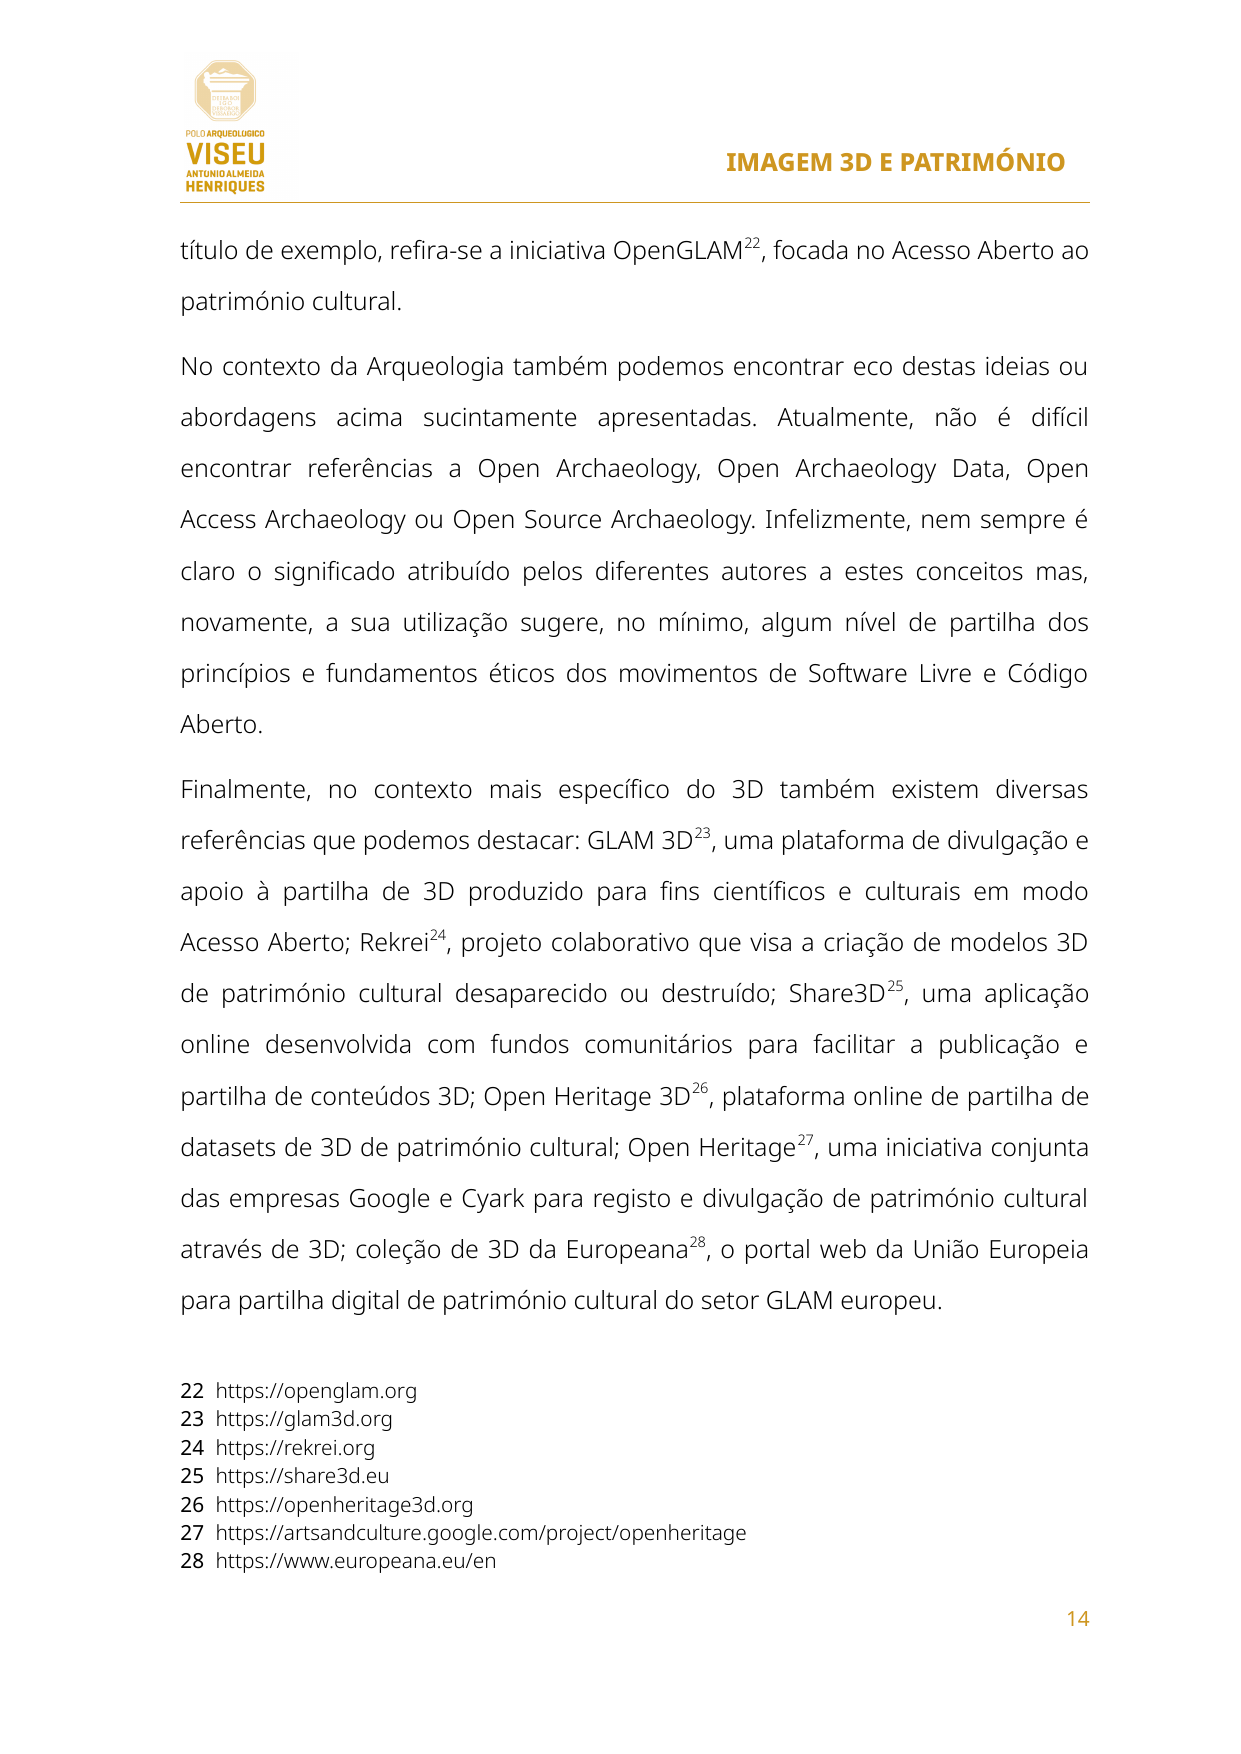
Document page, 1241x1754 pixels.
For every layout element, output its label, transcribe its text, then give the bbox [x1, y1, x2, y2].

text https://www.europeana.eu/en [180, 1547, 1090, 1575]
text https://openglam.org [180, 1376, 1090, 1404]
text No contexto da Arqueologia também podemos encontrar eco destas ideias ou abordagens acima sucintamente apresentadas. Atualmente, não é difícil encontrar referências a Open Archaeology, Open Archaeology Data, Open Access Archaeology ou Open Source Archaeology. Infelizmente, nem sempre é claro o significado atribuído pelos diferentes autores a estes conceitos mas, novamente, a sua utilização sugere, no mínimo, algum nível de partilha dos princípios e fundamentos éticos dos movimentos de Software Livre e Código Aberto. [180, 349, 1090, 740]
picture [183, 52, 299, 201]
text https://openheritage3d.org [180, 1490, 1090, 1518]
text título de exemplo, refira-se a iniciativa OpenGLAM, focada no Acesso Aberto ao património cultural. [180, 232, 1090, 317]
text https://rekrei.org [180, 1433, 1090, 1461]
text https://glam3d.org [180, 1404, 1090, 1433]
text Finalmente, no contexto mais específico do 3D também existem diversas referências que podemos destacar: GLAM 3D, uma plataforma de divulgação e apoio à partilha de 3D produzido para fins científicos e culturais em modo Acesso Aberto; Rekrei, projeto colaborativo que visa a criação de modelos 3D de património cultural desaparecido ou destruído; Share3D, uma aplicação online desenvolvida com fundos comunitários para facilitar a publicação e partilha de conteúdos 3D; Open Heritage 3D, plataforma online de partilha de datasets de 3D de património cultural; Open Heritage, uma iniciativa conjunta das empresas Google e Cyark para registo e divulgação de património cultural através de 3D; coleção de 3D da Europeana, o portal web da União Europeia para partilha digital de património cultural do setor GLAM europeu. [180, 772, 1090, 1316]
text https://artsandculture.google.com/project/openheritage [180, 1518, 1090, 1547]
text https://share3d.eu [180, 1461, 1090, 1490]
